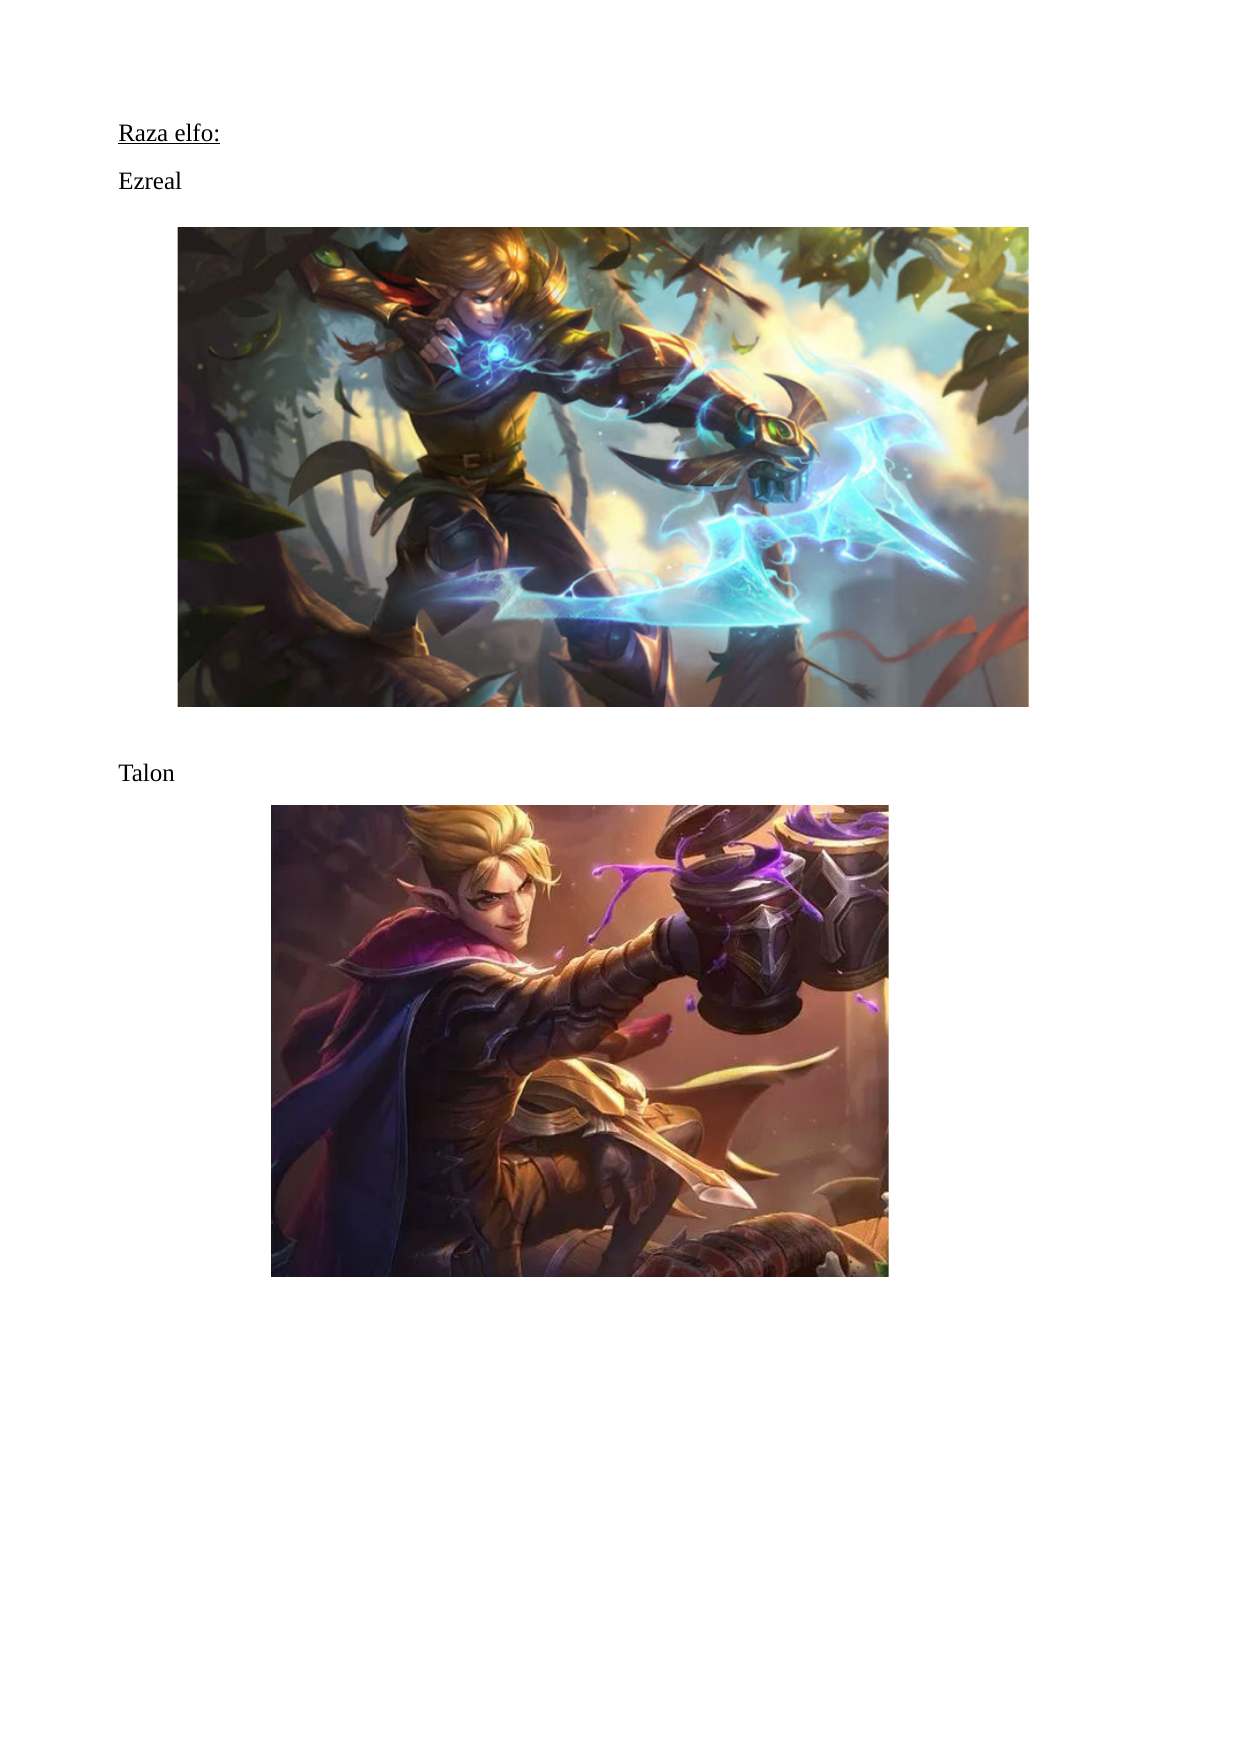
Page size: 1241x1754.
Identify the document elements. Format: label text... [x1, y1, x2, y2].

picture [177, 227, 1029, 707]
text Talon [118, 758, 1122, 787]
picture [271, 805, 889, 1277]
text Raza elfo: [118, 118, 1122, 147]
text Ezreal [118, 166, 1122, 194]
